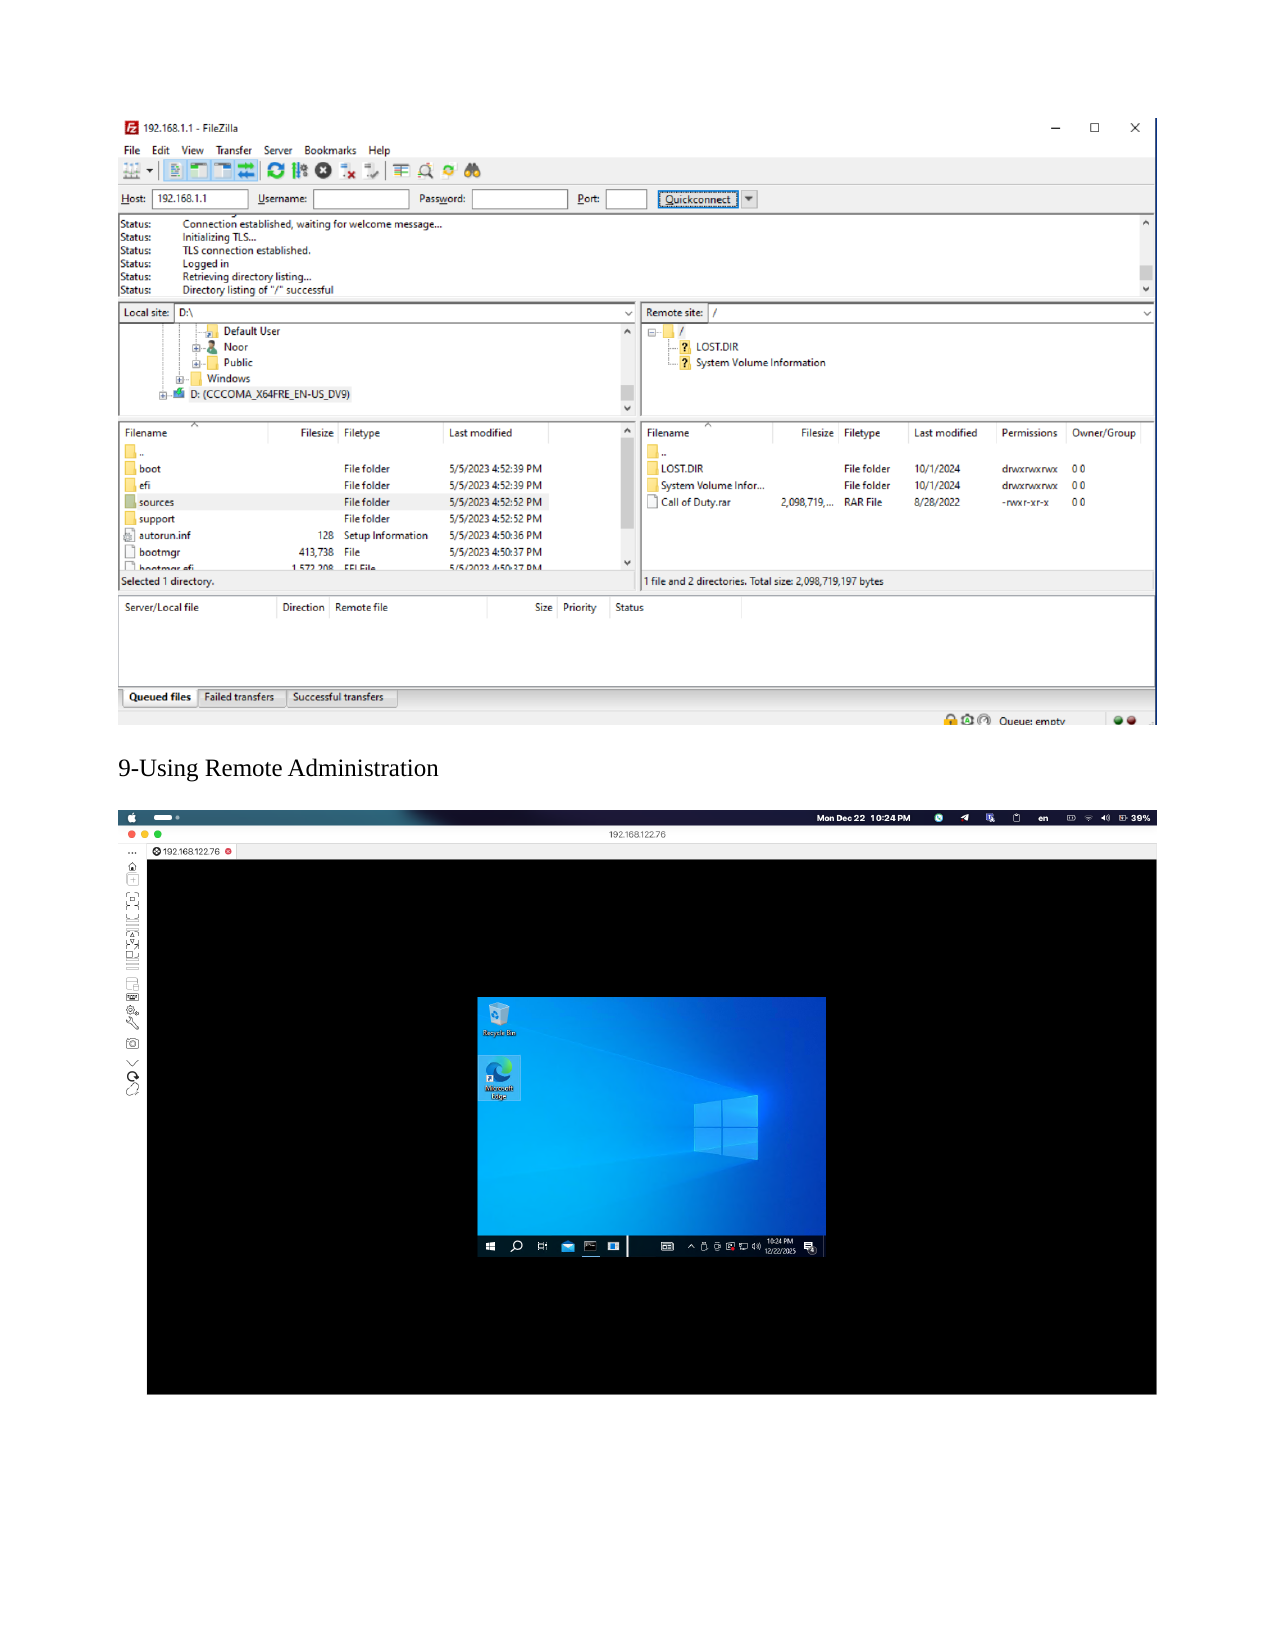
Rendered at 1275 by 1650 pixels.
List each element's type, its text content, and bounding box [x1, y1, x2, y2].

picture [118, 118, 1157, 725]
picture [118, 810, 1157, 1395]
text 9-Using Remote Administration [118, 753, 1157, 782]
